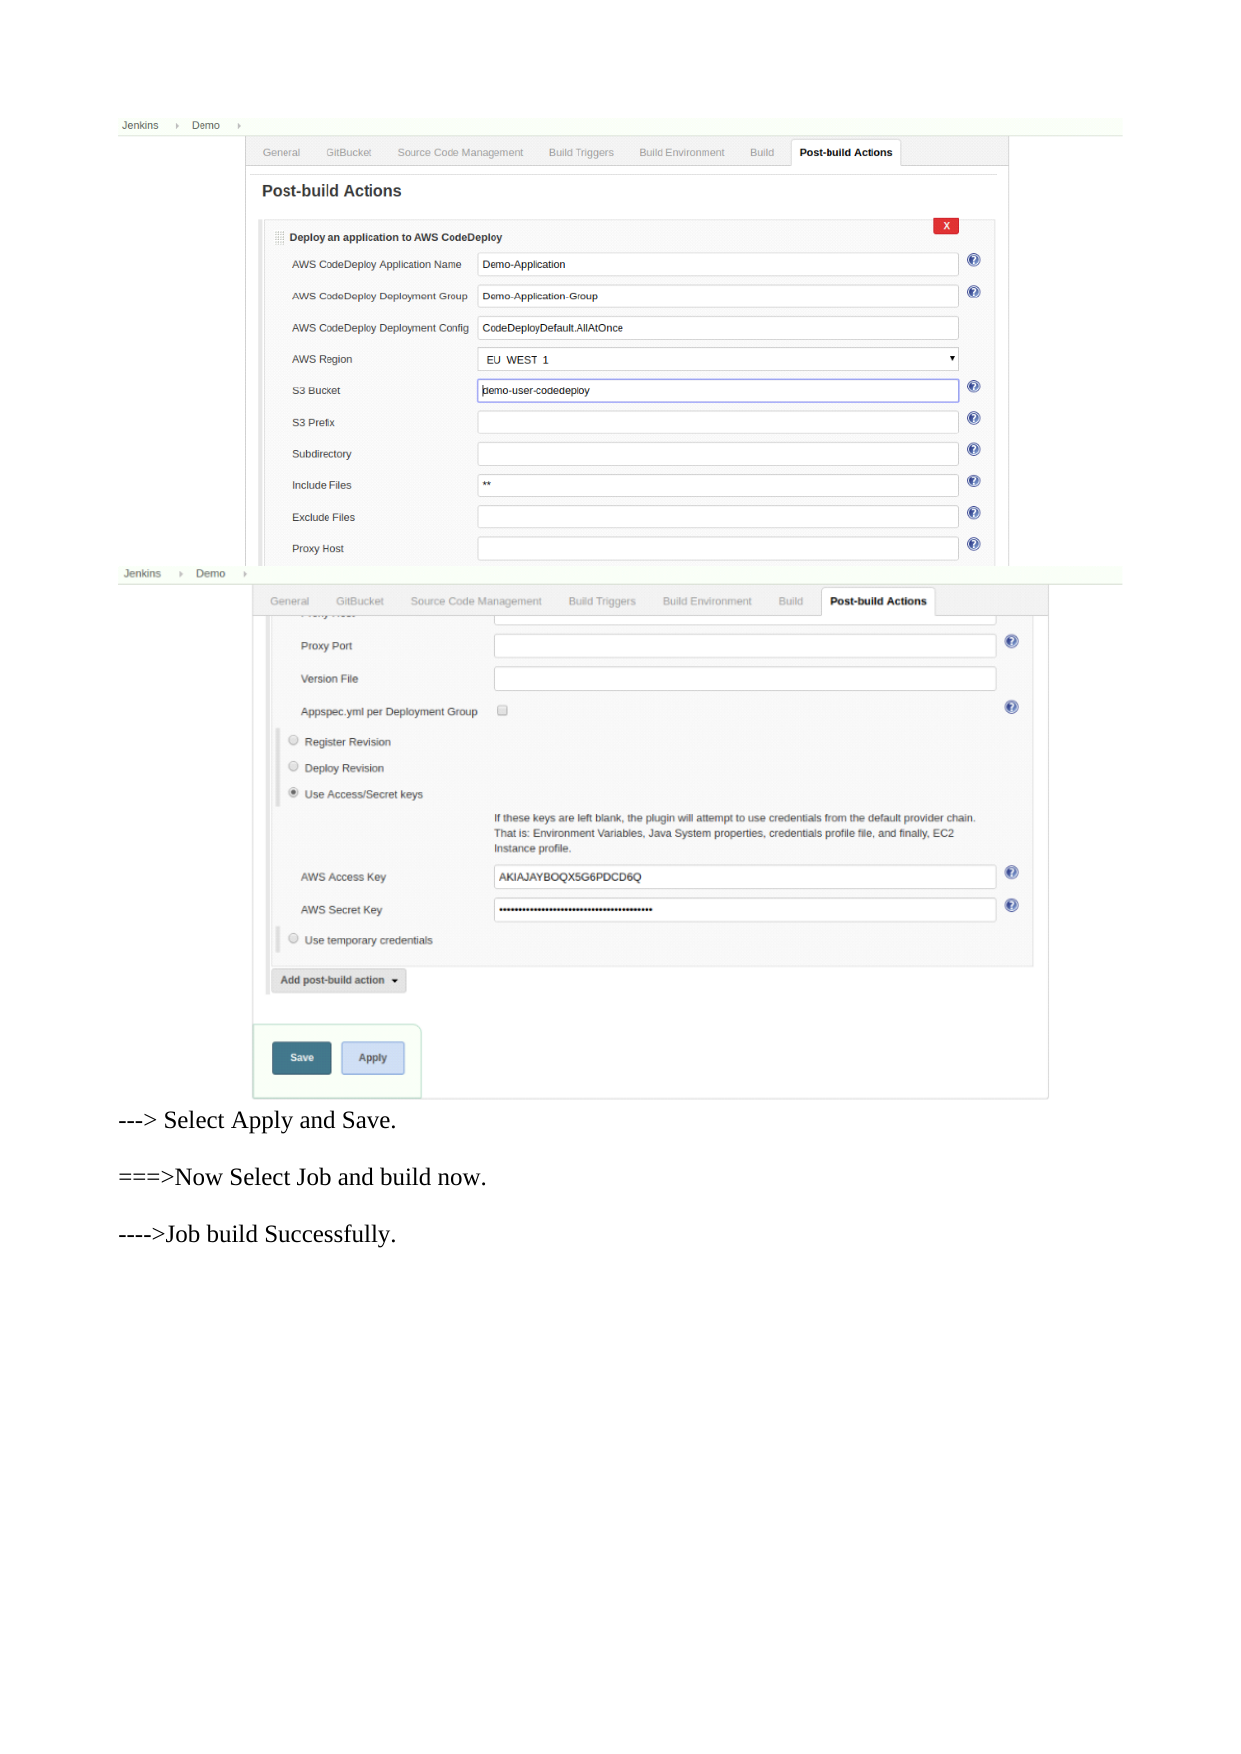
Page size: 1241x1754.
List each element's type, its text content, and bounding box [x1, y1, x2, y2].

text ===>Now Select Job and build now. [118, 1162, 1122, 1191]
text ---->Job build Successfully. [118, 1219, 1122, 1248]
text ---> Select Apply and Save. [118, 1106, 1122, 1134]
